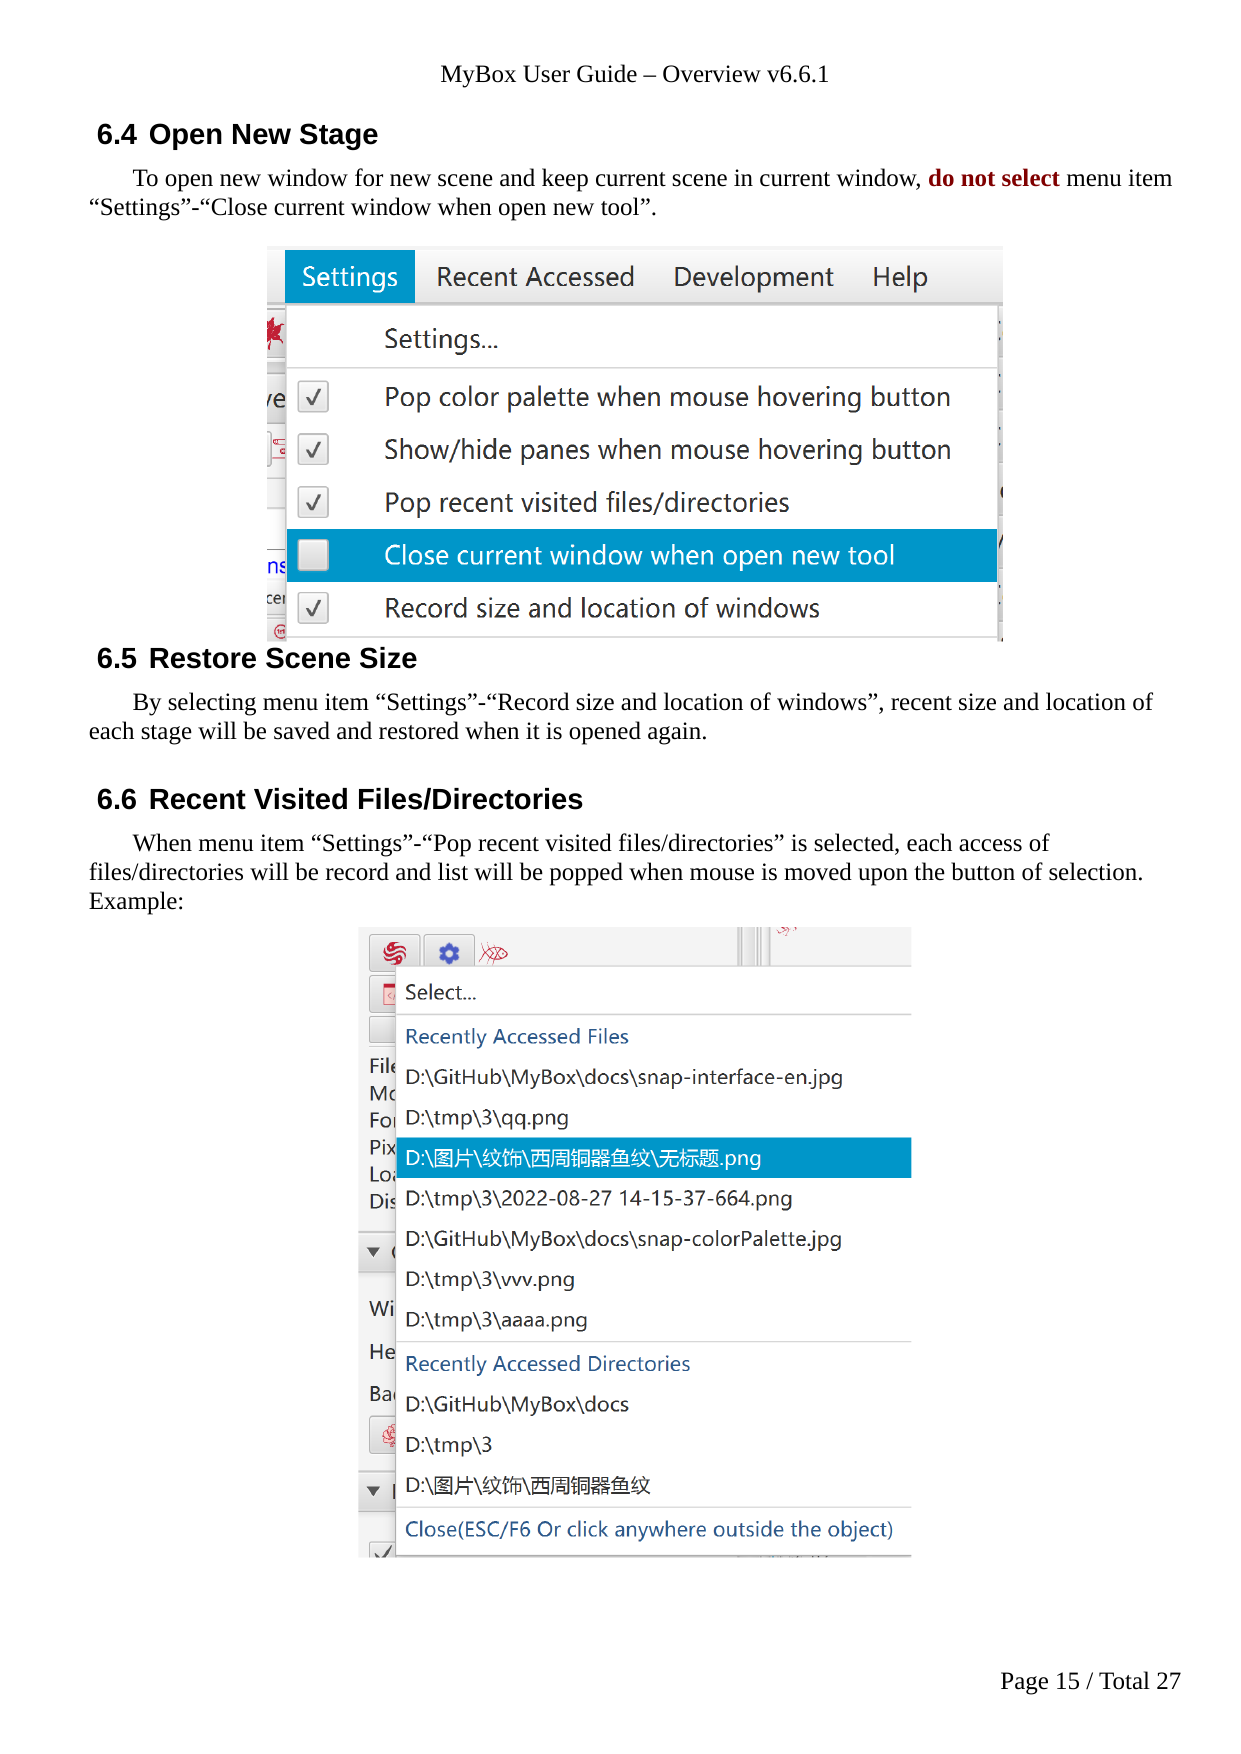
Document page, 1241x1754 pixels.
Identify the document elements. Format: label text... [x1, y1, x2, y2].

picture [266, 233, 1003, 642]
text To open new window for new scene and keep current scene in current window, do not select menu item “Settings”-“Close current window when open new tool”. [88, 163, 1181, 221]
picture [358, 927, 912, 1558]
text When menu item “Settings”-“Pop recent visited files/directories” is selected, each access of files/directories will be record and list will be popped when mouse is moved upon the button of selection. Example: [88, 828, 1181, 914]
subtitle Open New Stage [88, 117, 1181, 151]
text By selecting menu item “Settings”-“Record size and location of windows”, recent size and location of each stage will be saved and restored when it is opened again. [88, 687, 1181, 745]
subtitle Restore Scene Size [88, 258, 1181, 675]
subtitle Recent Visited Files/Directories [88, 782, 1181, 816]
